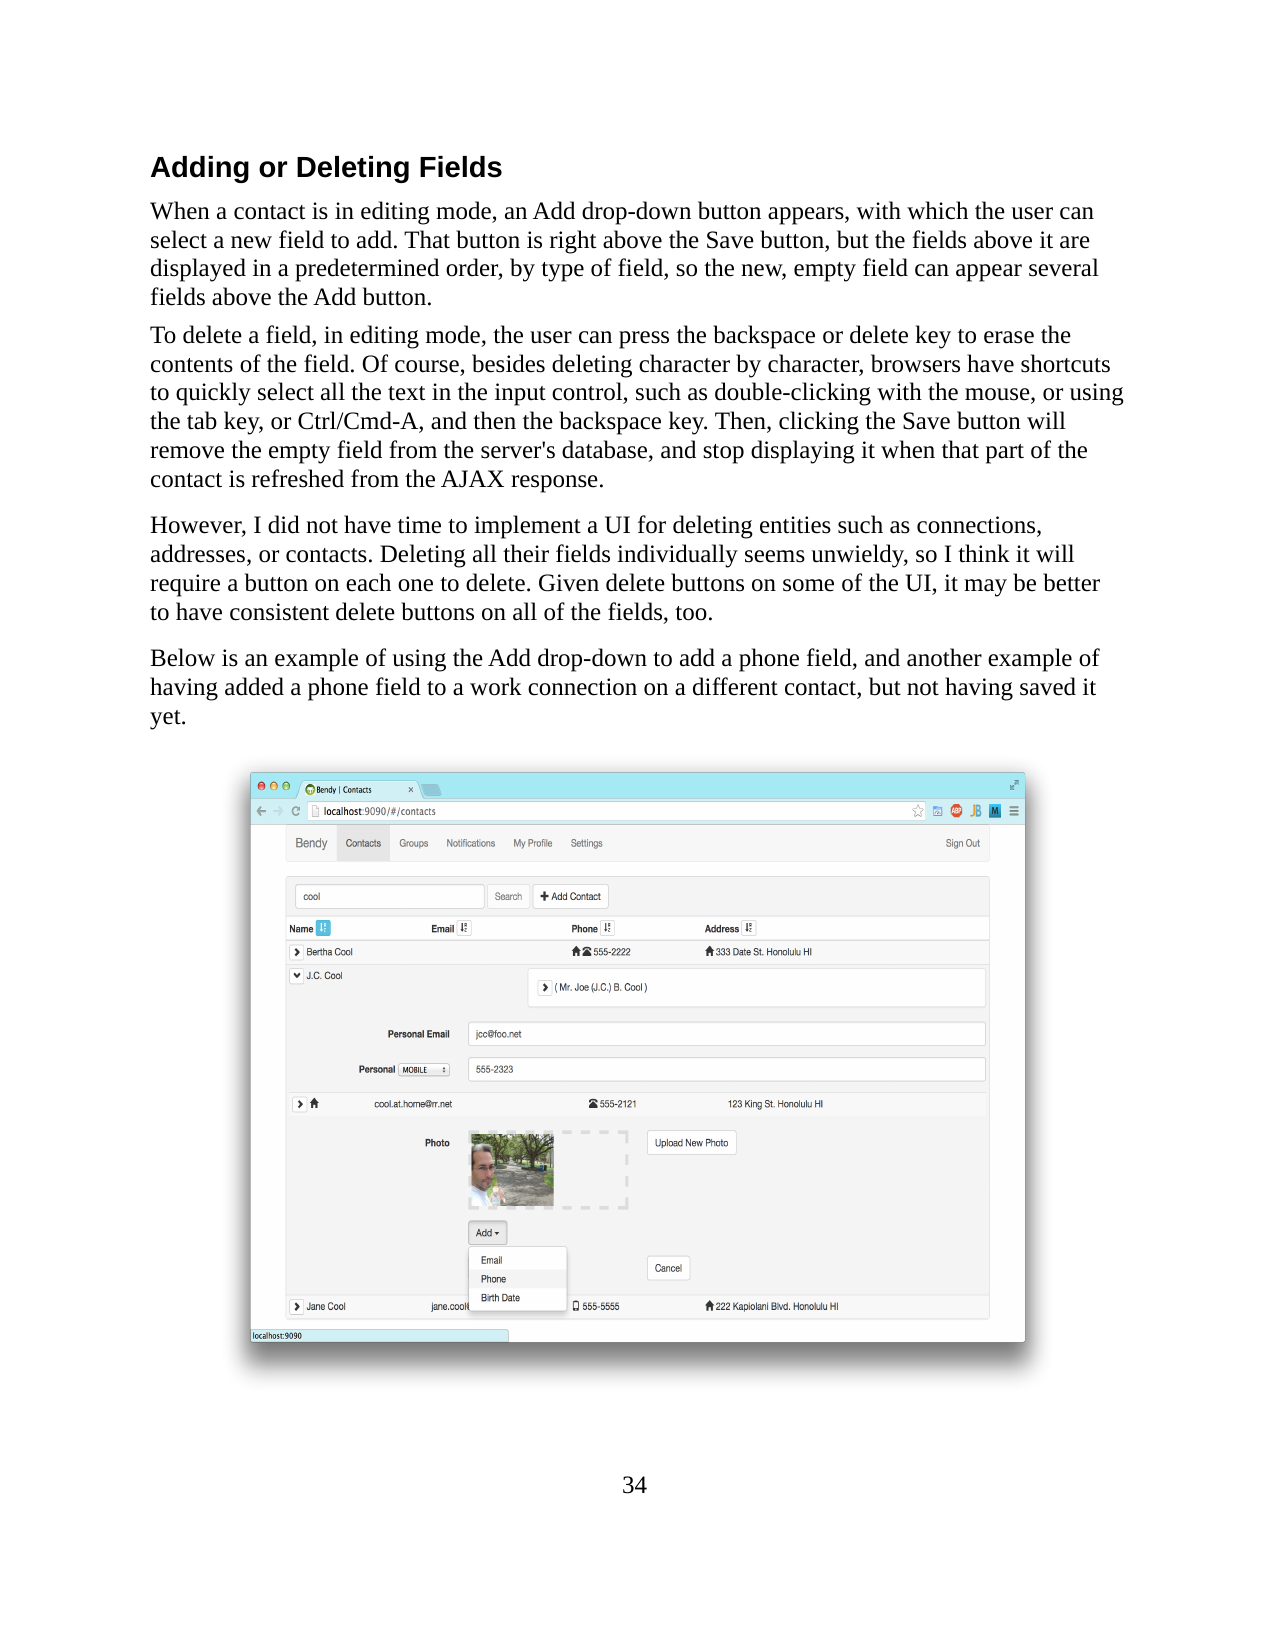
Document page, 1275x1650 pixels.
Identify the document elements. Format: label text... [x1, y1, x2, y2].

subtitle Adding or Deleting Fields [150, 150, 1125, 183]
text However, I did not have time to implement a UI for deleting entities such as connections, addresses, or contacts. Deleting all their fields individually seems unwieldy, so I think it will require a button on each one to delete. Given delete buttons on some of the UI, it may be better to have consistent delete buttons on all of the fields, too. [150, 510, 1125, 625]
text When a contact is in editing mode, an Add drop-down button appears, with which the user can select a new field to add. That button is right above the Save button, but the fields above it are displayed in a predetermined order, by type of field, so the new, empty field can appear several fields above the Add button. [150, 196, 1125, 311]
text Below is an example of using the Add drop-down to add a phone field, and another example of having added a phone field to a work connection on a different contact, but not having saved it yet. [150, 643, 1125, 729]
text To delete a field, in editing mode, the user can press the backspace or delete key to erase the contents of the field. Of course, besides deleting character by character, browsers have shortcuts to quickly select all the text in the input control, such as double-clicking with the mouse, or using the tab key, or Ctrl/Cmd-A, and then the backspace key. Then, clicking the Save button will remove the empty field from the server's database, and stop displaying it when that part of the contact is refreshed from the AJAX response. [150, 320, 1125, 492]
picture [215, 747, 1060, 1399]
